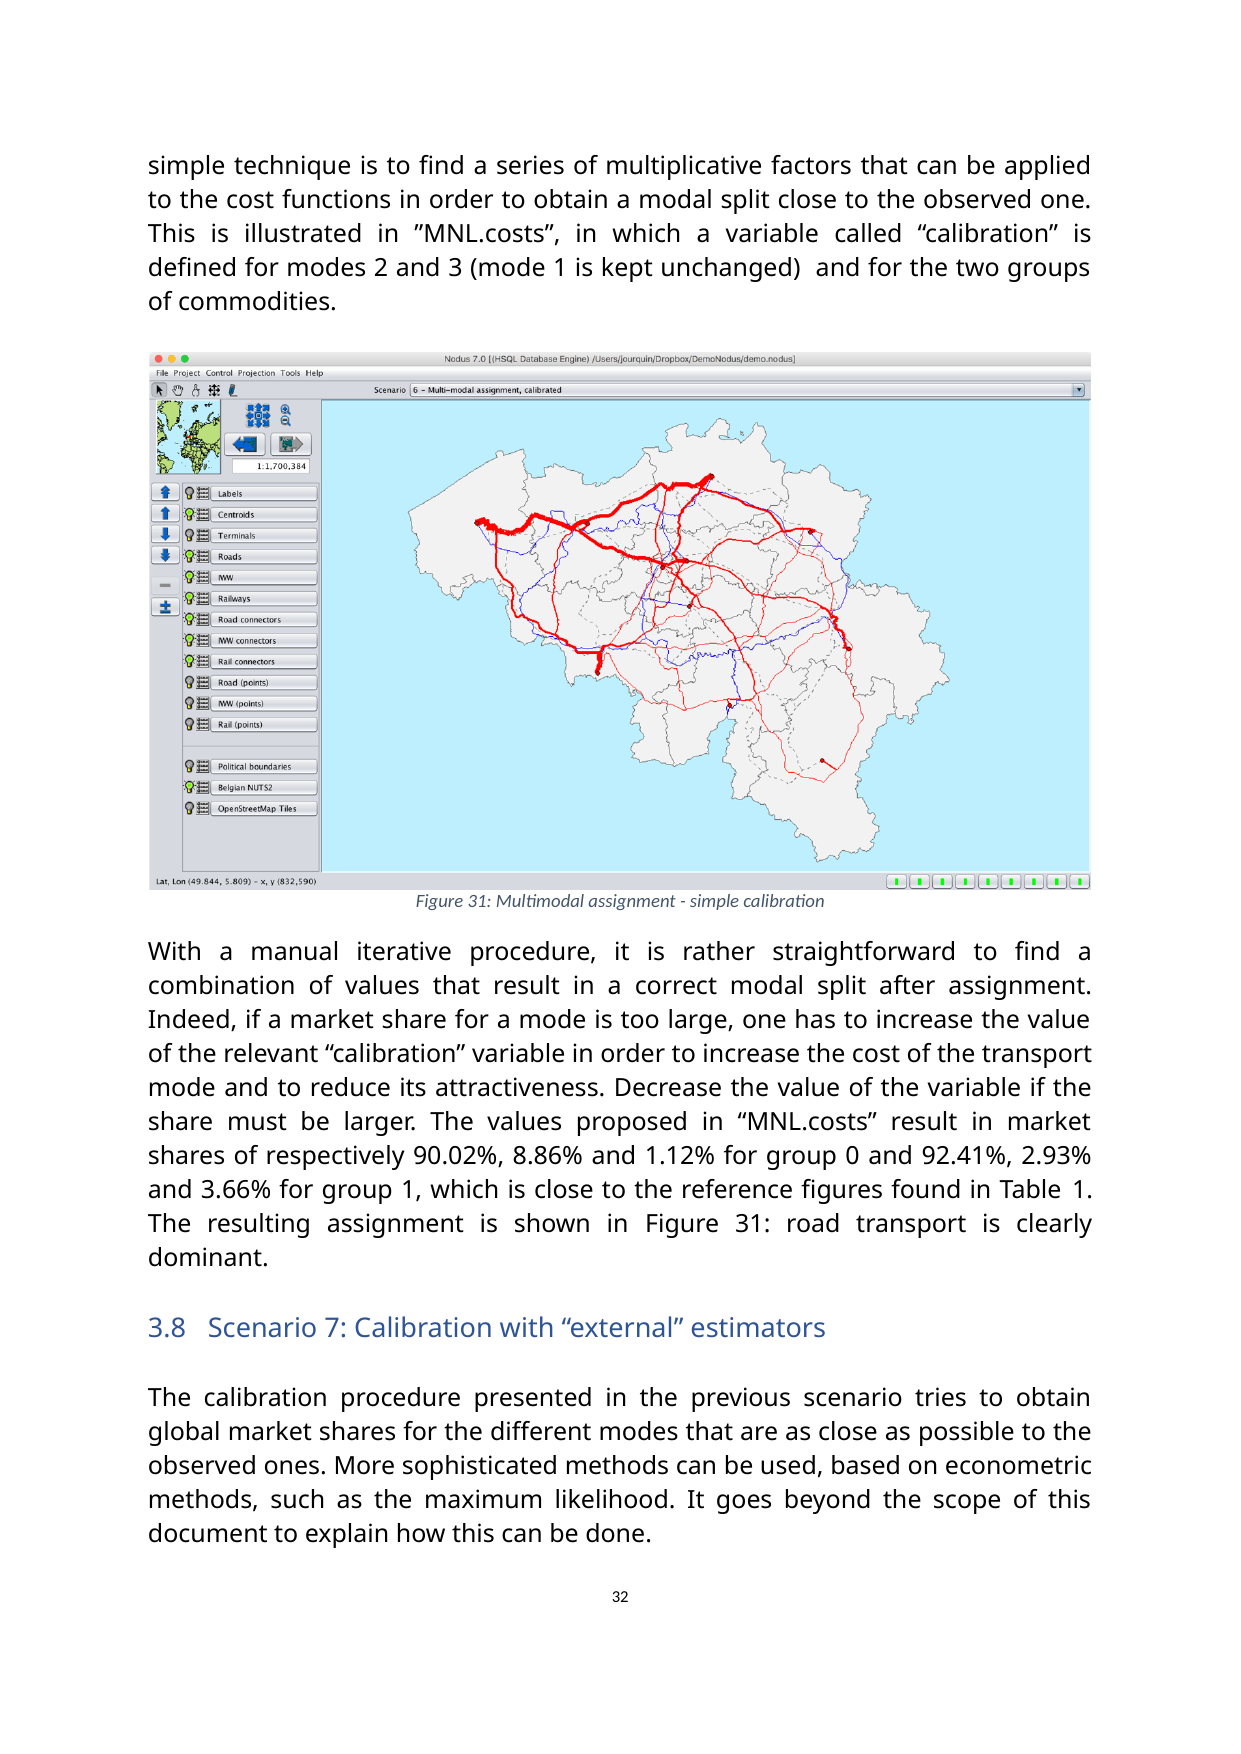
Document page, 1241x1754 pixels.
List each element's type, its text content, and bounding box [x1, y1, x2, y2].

picture [149, 352, 1091, 890]
text With a manual iterative procedure, it is rather straightforward to find a combination of values that result in a correct modal split after assignment. Indeed, if a market share for a mode is too large, one has to increase the value of the relevant “calibration” variable in order to increase the cost of the transport mode and to reduce its attractiveness. Decrease the value of the variable if the share must be larger. The values proposed in “MNL.costs” result in market shares of respectively 90.02%, 8.86% and 1.12% for group 0 and 92.41%, 2.93% and 3.66% for group 1, which is close to the reference figures found in Table 1. The resulting assignment is shown in Figure 31: road transport is clearly dominant. [148, 933, 1093, 1274]
text The calibration procedure presented in the previous scenario tries to obtain global market shares for the different modes that are as close as possible to the observed ones. More sophisticated methods can be used, based on econometric methods, such as the maximum likelihood. It goes beyond the scope of this document to explain how this can be done. [148, 1379, 1093, 1550]
text Figure 31: Multimodal assignment - simple calibration [148, 889, 1093, 912]
text simple technique is to find a series of multiplicative factors that can be applied to the cost functions in order to obtain a modal split close to the observed one. This is illustrated in ”MNL.costs”, in which a variable called “calibration” is defined for modes 2 and 3 (mode 1 is kept unchanged) and for the two groups of commodities. [148, 148, 1093, 318]
subtitle Scenario 7: Calibration with “external” estimators [148, 1308, 1093, 1345]
